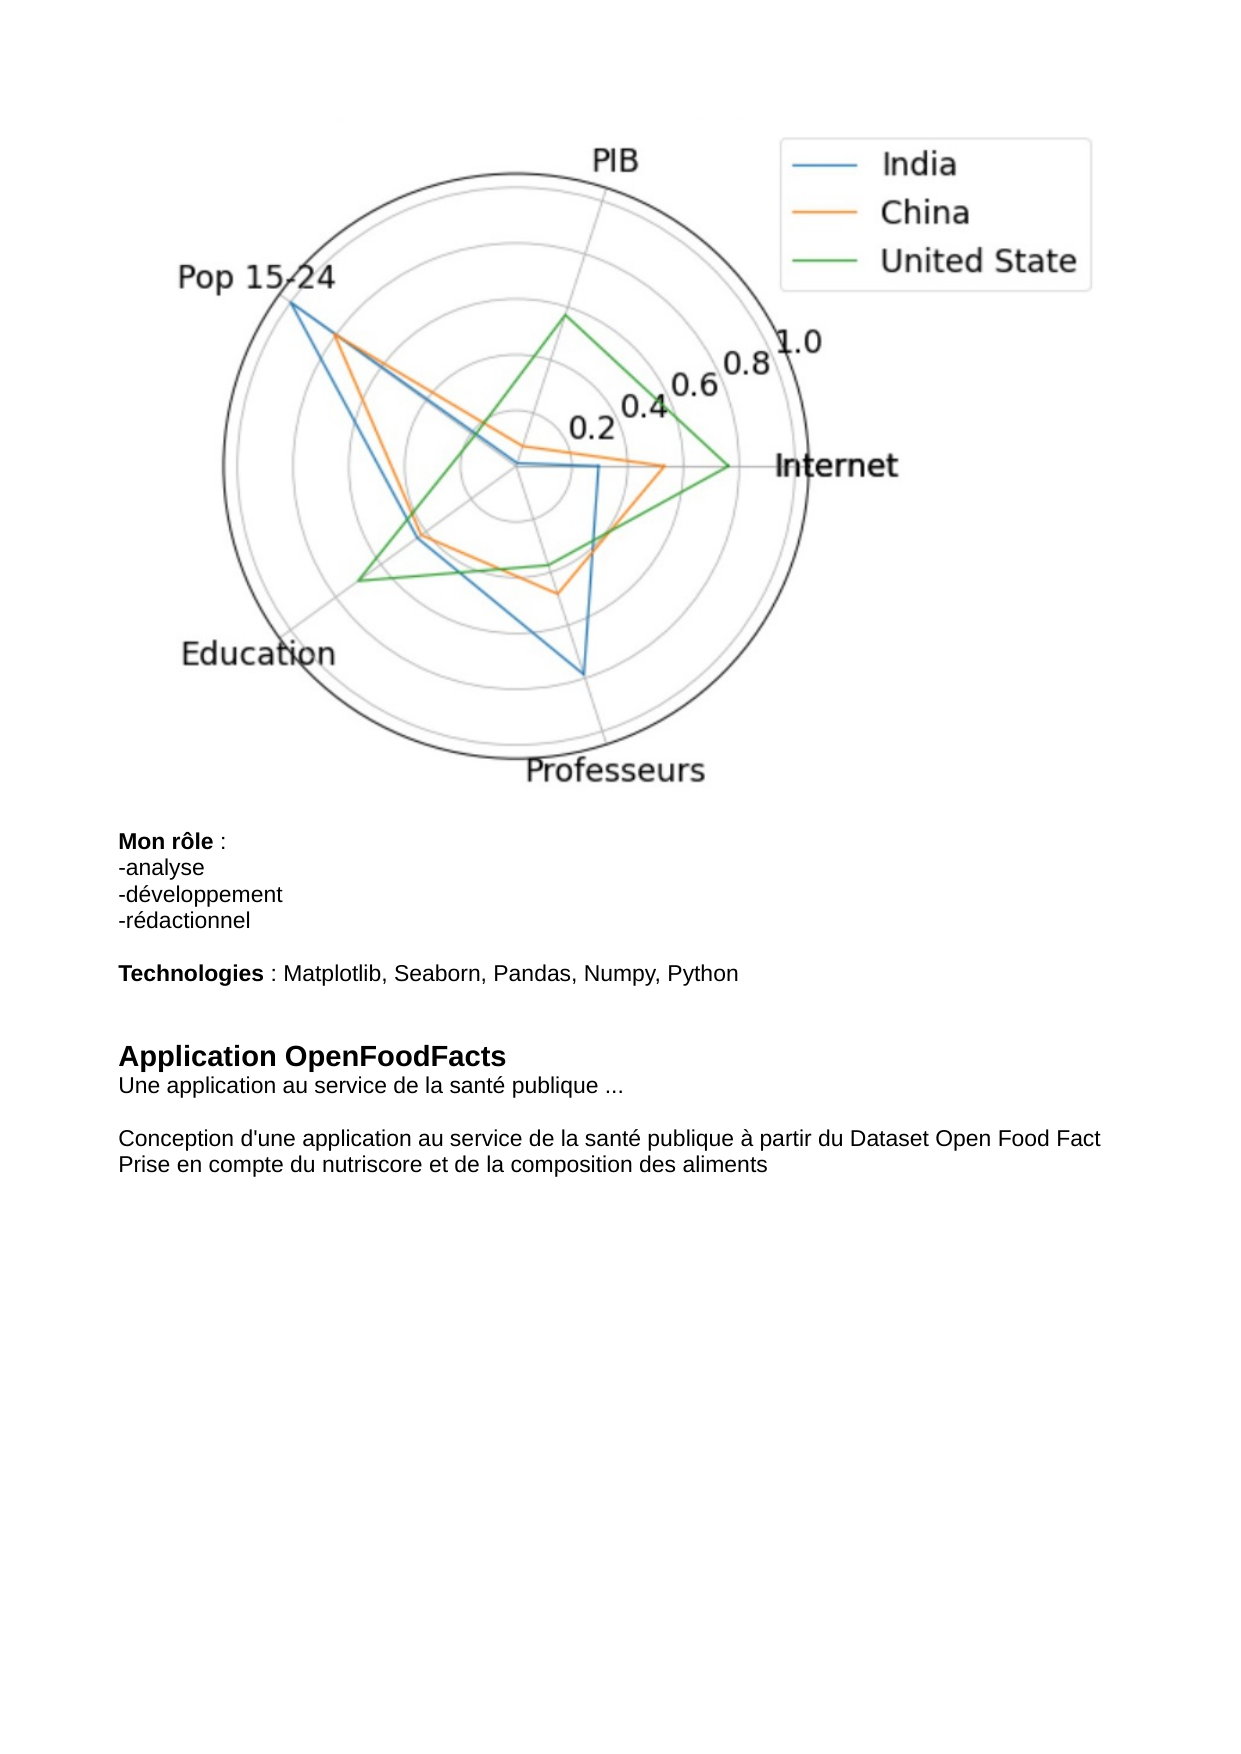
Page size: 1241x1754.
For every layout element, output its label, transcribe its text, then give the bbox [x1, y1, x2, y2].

text Conception d'une application au service de la santé publique à partir du Dataset Open Food Fact [118, 1125, 1122, 1151]
text Prise en compte du nutriscore et de la composition des aliments [118, 1151, 1122, 1178]
text -analyse [118, 854, 1122, 881]
text Application OpenFoodFacts [118, 1039, 1122, 1072]
text Mon rôle : [118, 828, 1122, 854]
text -développement [118, 881, 1122, 907]
text -rédactionnel [118, 907, 1122, 933]
text Technologies : Matplotlib, Seaborn, Pandas, Numpy, Python [118, 960, 1122, 986]
picture [118, 118, 1122, 802]
text Une application au service de la santé publique ... [118, 1072, 1122, 1099]
